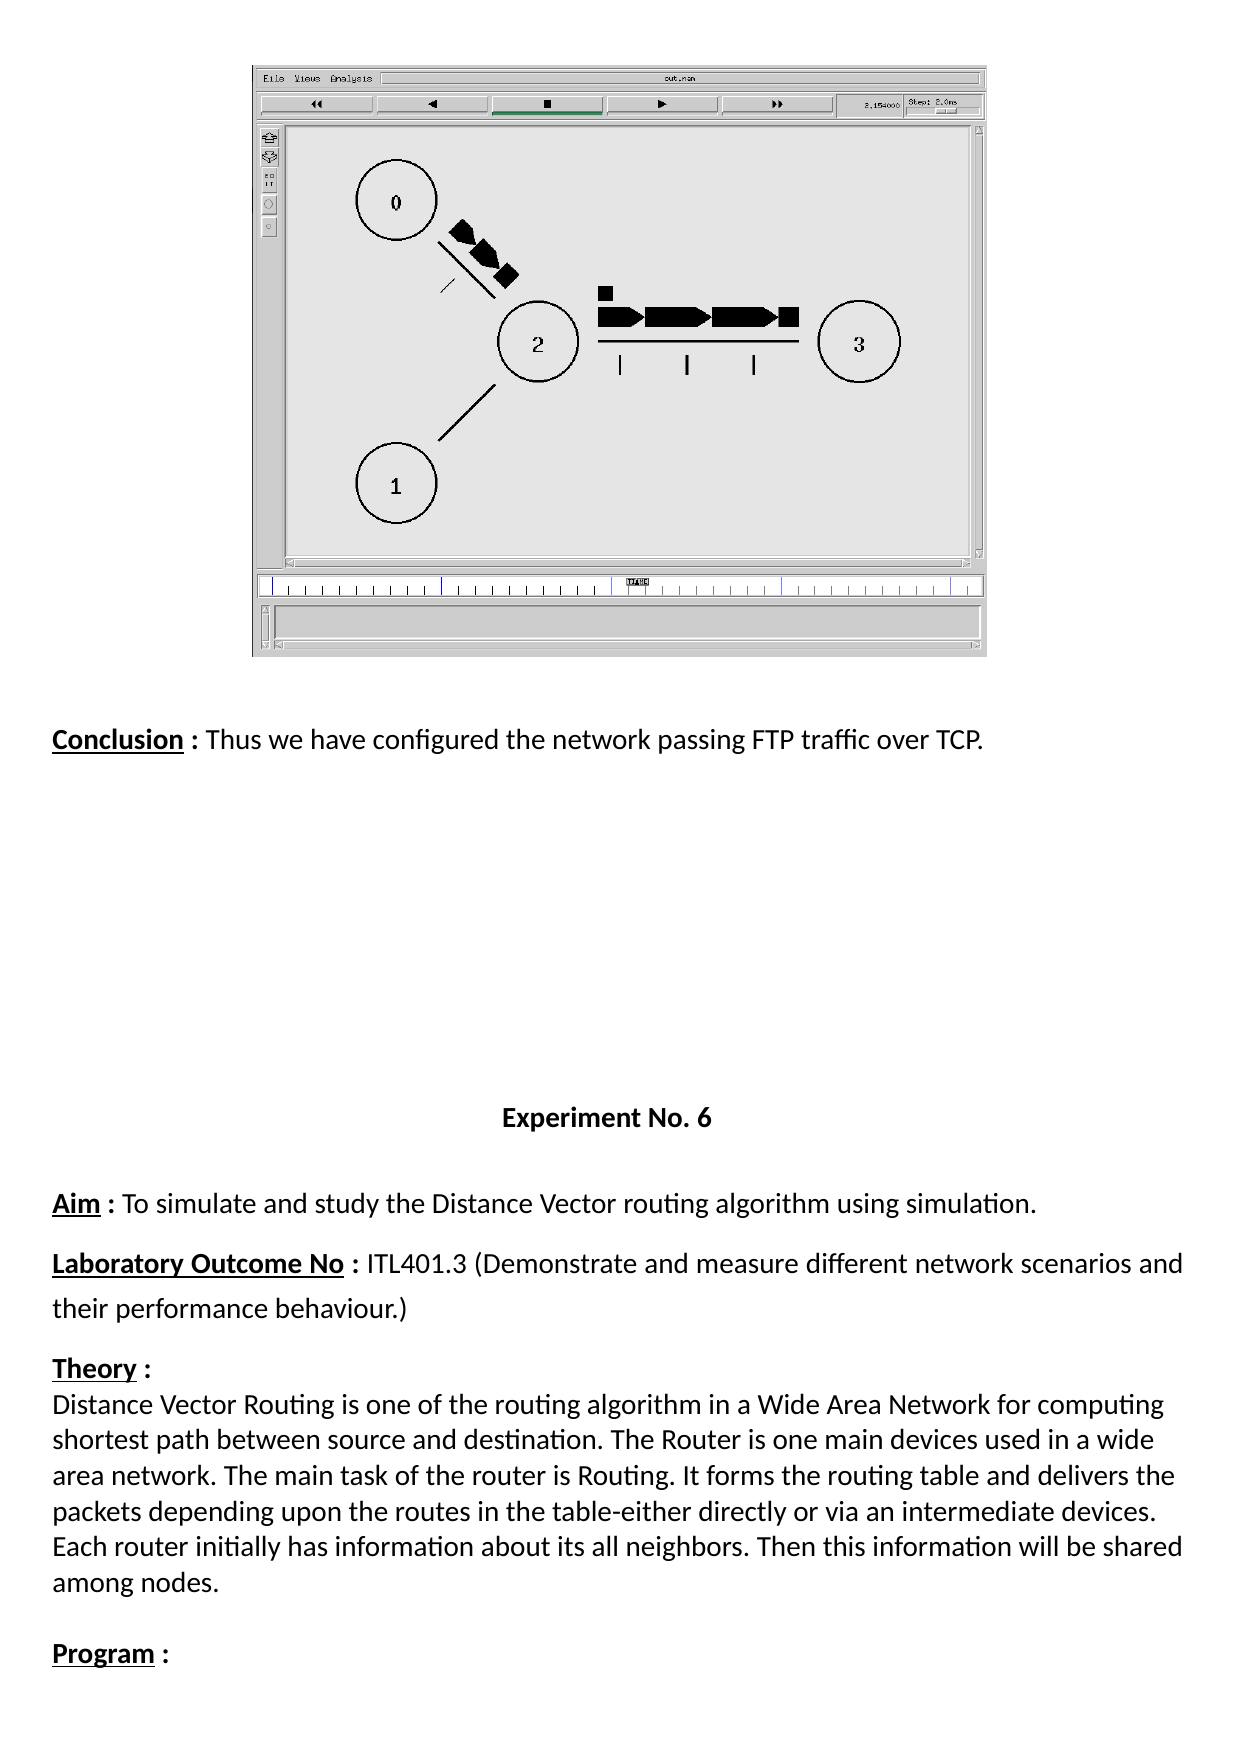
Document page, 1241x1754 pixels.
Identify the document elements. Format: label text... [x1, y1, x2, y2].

text Laboratory Outcome No : ITL401.3 (Demonstrate and measure different network scenarios and their performance behaviour.) [52, 1245, 1184, 1326]
text Distance Vector Routing is one of the routing algorithm in a Wide Area Network for computing shortest path between source and destination. The Router is one main devices used in a wide area network. The main task of the router is Routing. It forms the routing table and delivers the packets depending upon the routes in the table-either directly or via an intermediate devices. Each router initially has information about its all neighbors. Then this information will be shared among nodes. [52, 1386, 1187, 1599]
text Conclusion : Thus we have configured the network passing FTP traffic over TCP. [52, 721, 1184, 757]
text Aim : To simulate and study the Distance Vector routing algorithm using simulation. [52, 1185, 1162, 1221]
text Program : [52, 1635, 1187, 1671]
text Experiment No. 6 [52, 1099, 1162, 1135]
text Theory : [52, 1350, 1187, 1386]
